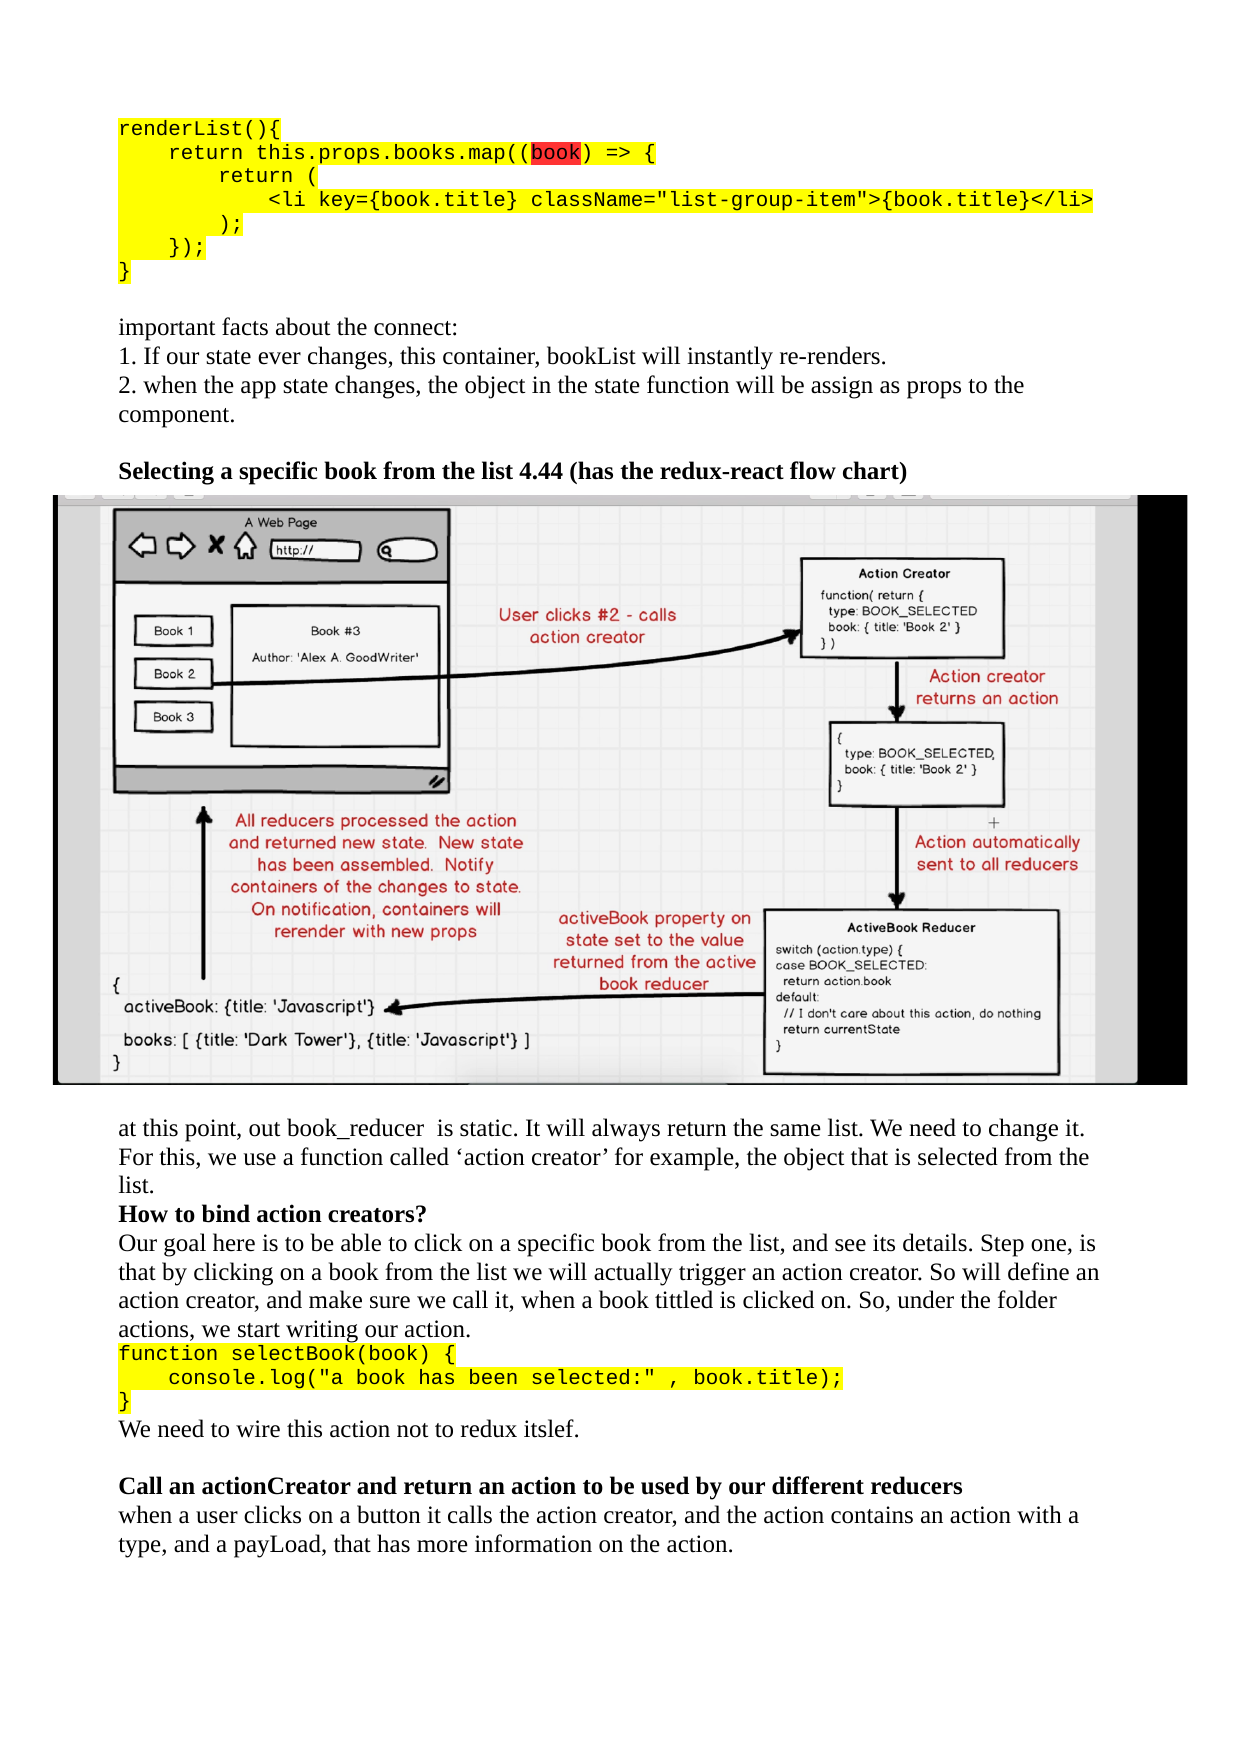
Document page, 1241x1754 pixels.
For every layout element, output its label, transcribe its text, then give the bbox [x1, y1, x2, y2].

text Call an actionCreator and return an action to be used by our different reducers [118, 1471, 1122, 1500]
text Selecting a specific book from the list 4.44 (has the redux-react flow chart) [118, 456, 1122, 485]
text We need to wire this action not to redux itslef. [118, 1414, 1122, 1443]
text Our goal here is to be able to click on a specific book from the list, and see its details. Step one, is that by clicking on a book from the list we will actually trigger an action creator. So will define an action creator, and make sure we call it, when a book tittled is clicked on. So, under the folder actions, we start writing our action. [118, 1228, 1122, 1343]
text ); [118, 213, 1122, 236]
text return this.props.books.map((book) => { [118, 142, 1122, 165]
text How to bind action creators? [118, 1199, 1122, 1228]
text at this point, out book_reducer is static. It will always return the same list. We need to change it. [118, 1113, 1122, 1142]
text important facts about the connect: [118, 312, 1122, 341]
text return ( [118, 165, 1122, 189]
text } [118, 260, 1122, 284]
text 2. when the app state changes, the object in the state function will be assign as props to the component. [118, 370, 1122, 427]
text <li key={book.title} className="list-group-item">{book.title}</li> [118, 189, 1122, 213]
text renderList(){ [118, 118, 1122, 142]
text }); [118, 236, 1122, 260]
text when a user clicks on a button it calls the action creator, and the action contains an action with a type, and a payLoad, that has more information on the action. [118, 1500, 1122, 1558]
text } [118, 1390, 1122, 1414]
text For this, we use a function called ‘action creator’ for example, the object that is selected from the list. [118, 1142, 1122, 1199]
text console.log("a book has been selected:" , book.title); [118, 1367, 1122, 1390]
text function selectBook(book) { [118, 1343, 1122, 1367]
picture [52, 495, 264, 1085]
text 1. If our state ever changes, this container, bookList will instantly re-renders. [118, 341, 1122, 370]
